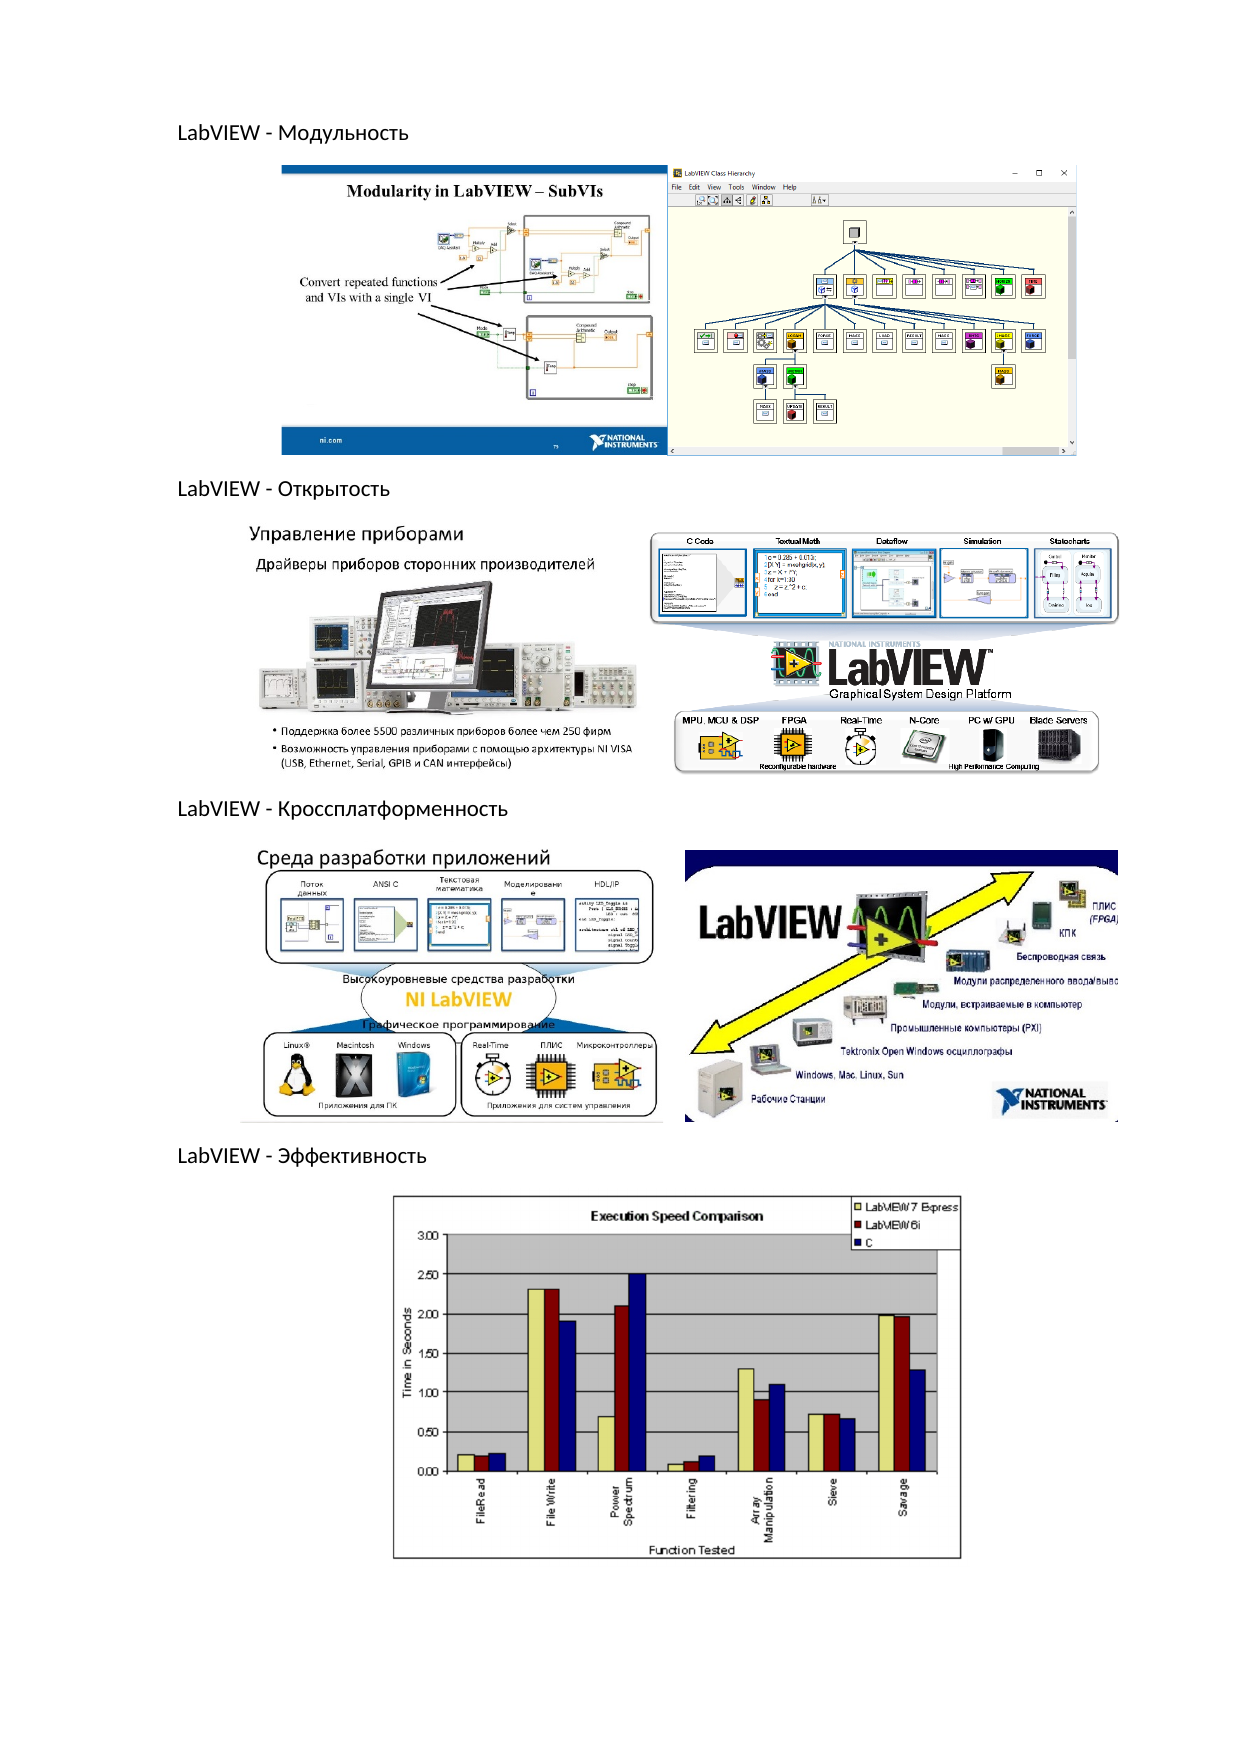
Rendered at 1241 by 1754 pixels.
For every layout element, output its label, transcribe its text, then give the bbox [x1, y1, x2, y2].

picture [281, 165, 1077, 456]
picture [240, 841, 664, 1123]
picture [388, 1188, 970, 1567]
picture [685, 850, 1118, 1122]
text LabVIEW - Открытость [177, 474, 1181, 503]
text LabVIEW - Модульность [177, 118, 1181, 146]
picture [237, 521, 1121, 776]
text LabVIEW - Кроссплатформенность [177, 794, 1181, 822]
text LabVIEW - Эффективность [177, 1141, 1181, 1169]
